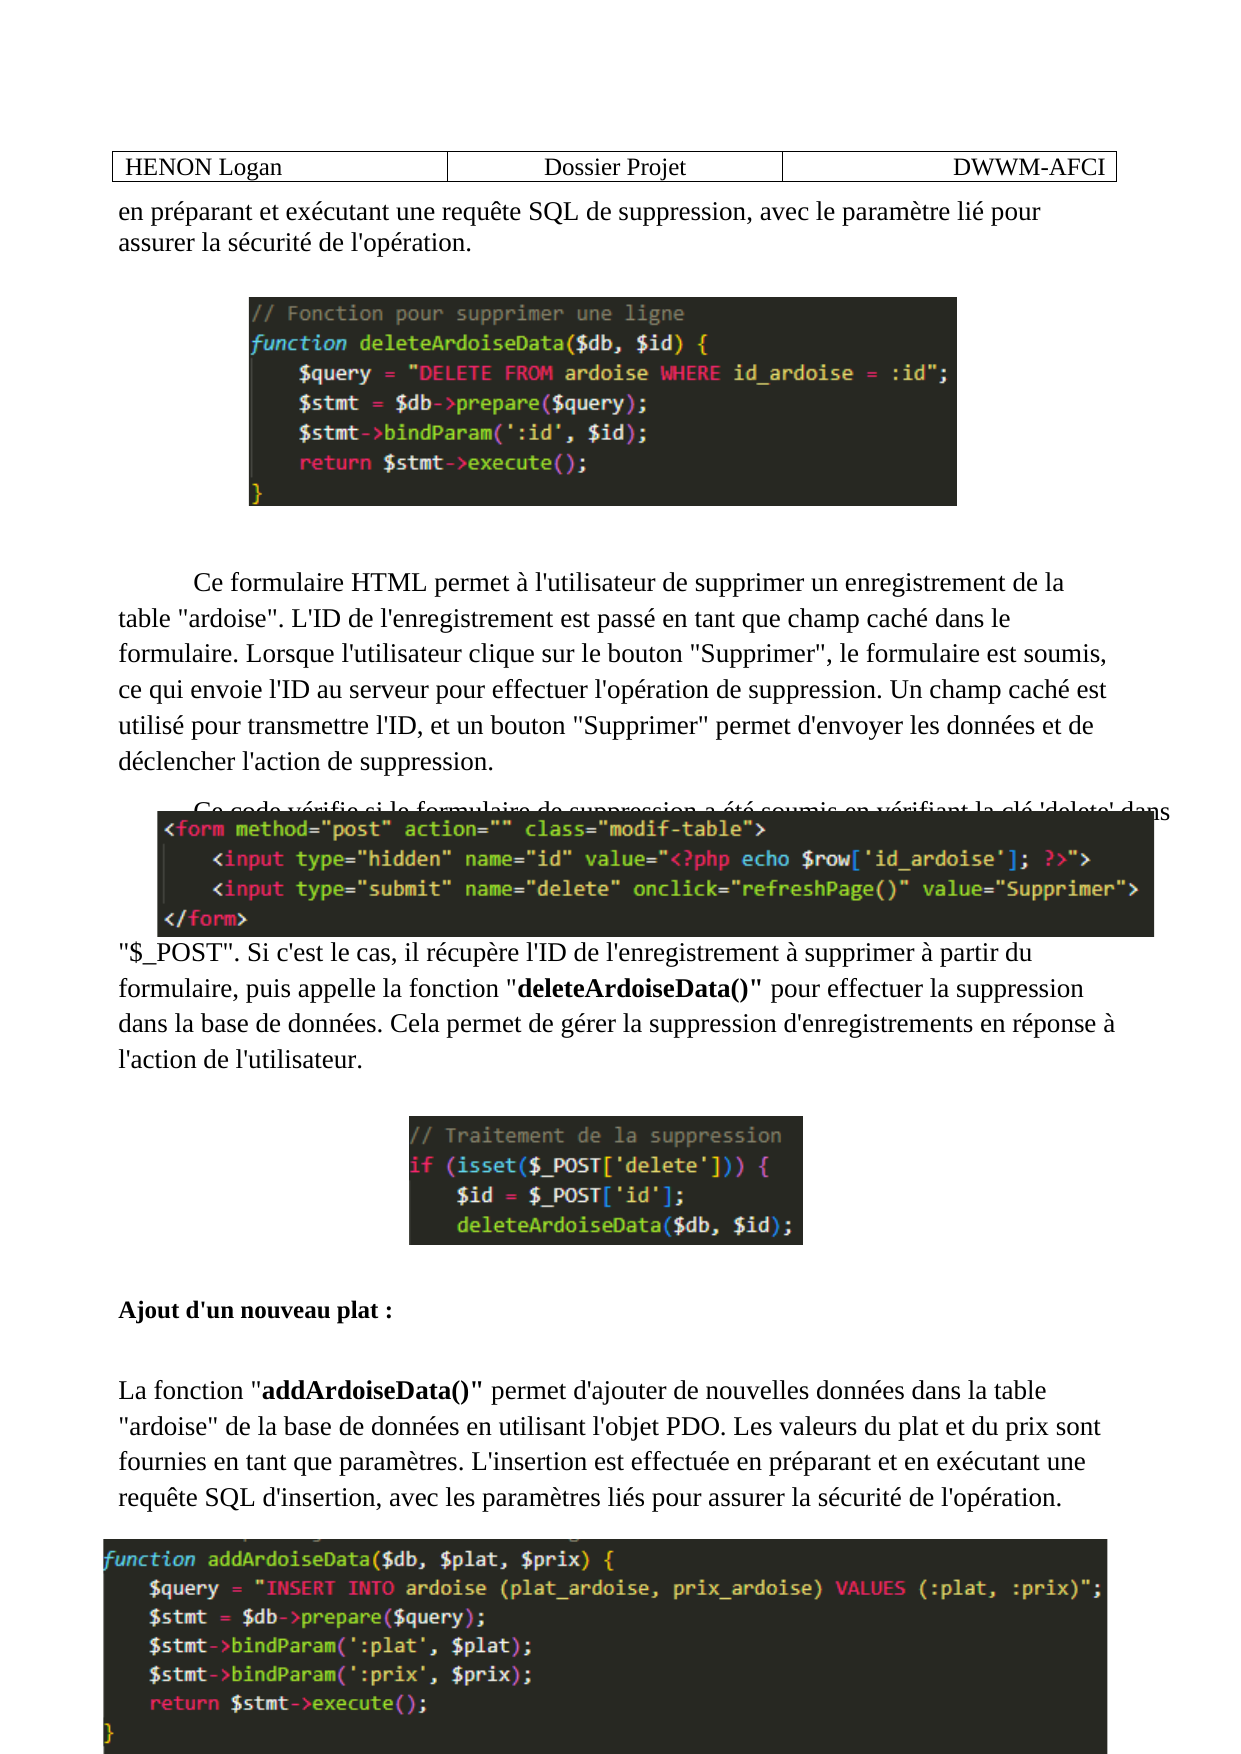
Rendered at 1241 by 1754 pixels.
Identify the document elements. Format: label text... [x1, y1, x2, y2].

picture [248, 297, 957, 506]
text en préparant et exécutant une requête SQL de suppression, avec le paramètre lié pour assurer la sécurité de l'opération. [118, 195, 1122, 257]
text Ajout d'un nouveau plat : [118, 1295, 1122, 1324]
text Ce formulaire HTML permet à l'utilisateur de supprimer un enregistrement de la table "ardoise". L'ID de l'enregistrement est passé en tant que champ caché dans le formulaire. Lorsque l'utilisateur clique sur le bouton "Supprimer", le formulaire est soumis, ce qui envoie l'ID au serveur pour effectuer l'opération de suppression. Un champ caché est utilisé pour transmettre l'ID, et un bouton "Supprimer" permet d'envoyer les données et de déclencher l'action de suppression. [118, 566, 1122, 776]
picture [157, 811, 1155, 937]
text La fonction "addArdoiseData()" permet d'ajouter de nouvelles données dans la table "ardoise" de la base de données en utilisant l'objet PDO. Les valeurs du plat et du prix sont fournies en tant que paramètres. L'insertion est effectuée en préparant et en exécutant une requête SQL d'insertion, avec les paramètres liés pour assurer la sécurité de l'opération. [118, 1374, 1122, 1512]
text Ce code vérifie si le formulaire de suppression a été soumis en vérifiant la clé 'delete' dans "$_POST". Si c'est le cas, il récupère l'ID de l'enregistrement à supprimer à partir du formulaire, puis appelle la fonction "deleteArdoiseData()" pour effectuer la suppression dans la base de données. Cela permet de gérer la suppression d'enregistrements en réponse à l'action de l'utilisateur. [118, 795, 1122, 1074]
picture [409, 1116, 803, 1245]
picture [103, 1539, 1108, 1754]
